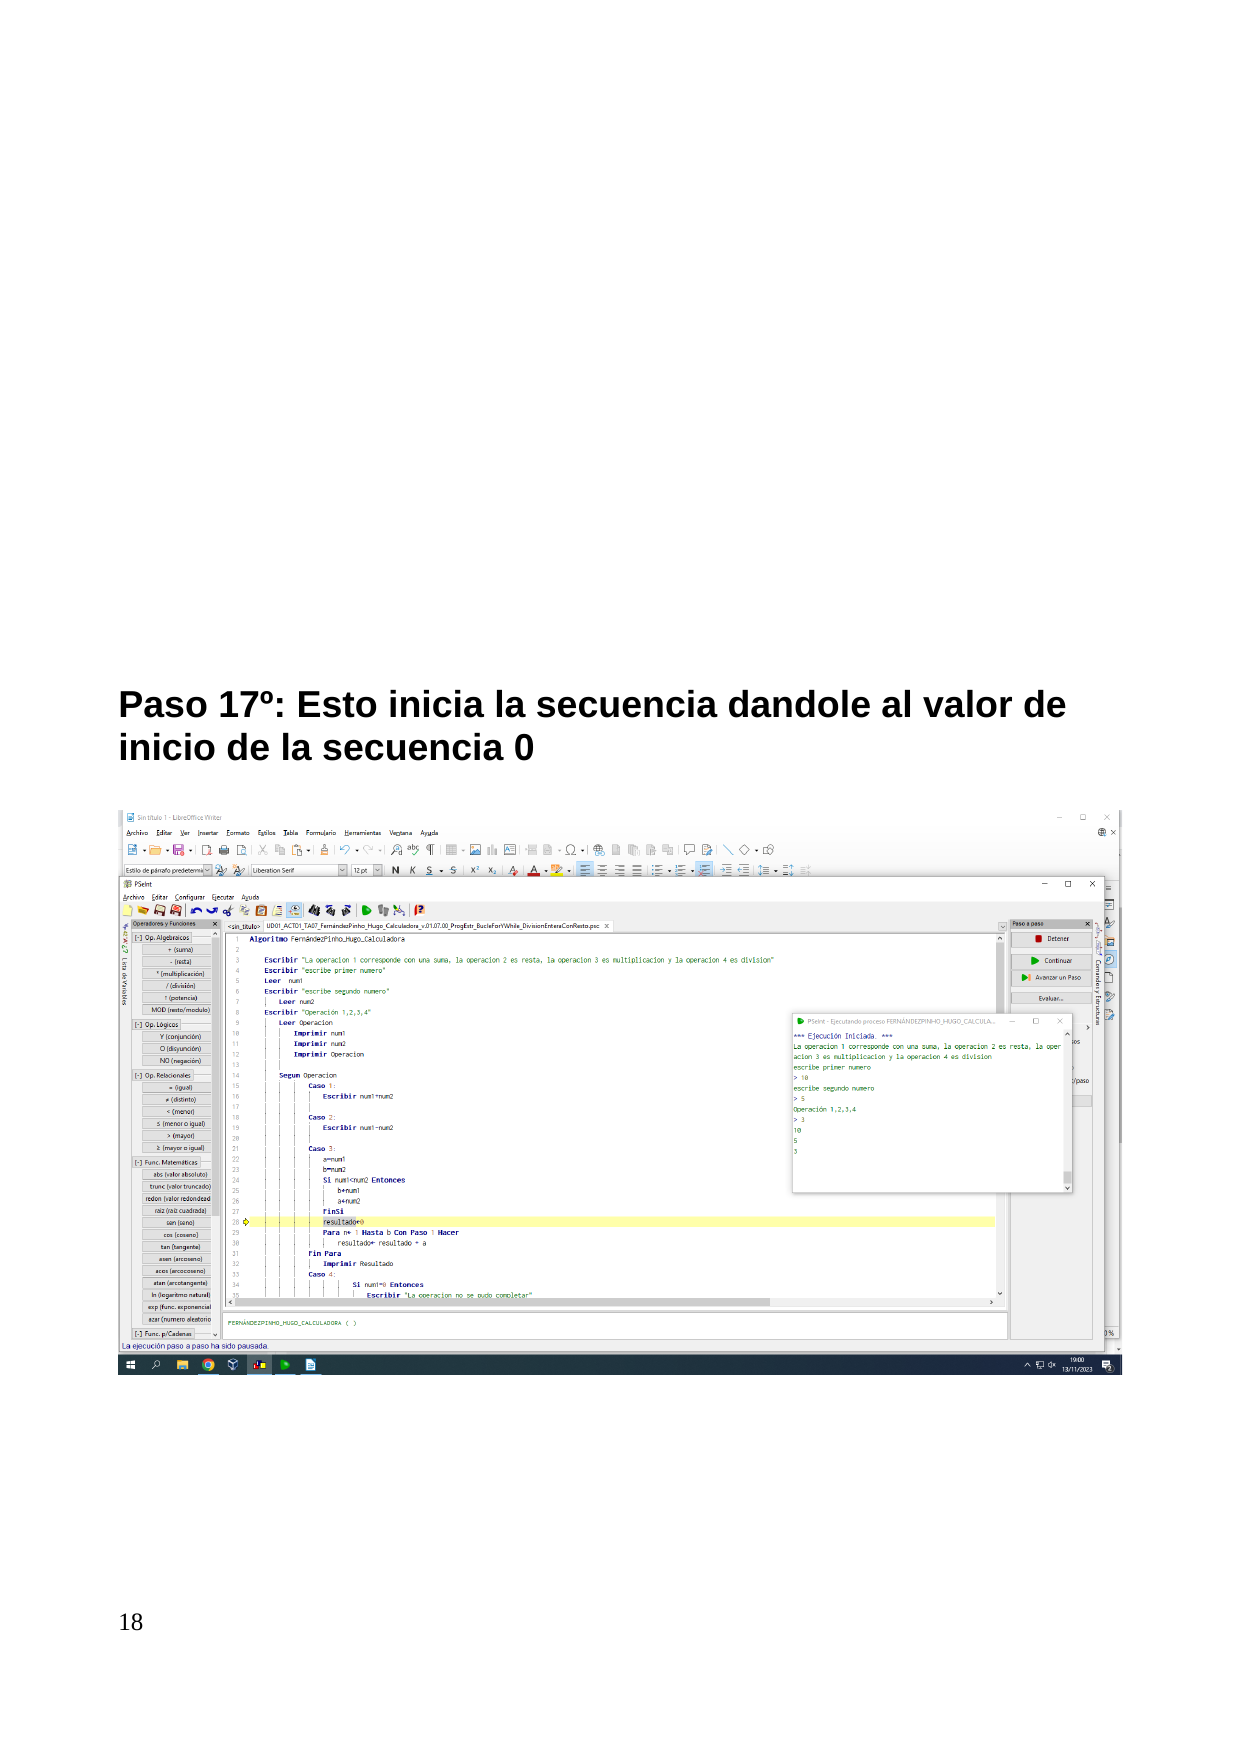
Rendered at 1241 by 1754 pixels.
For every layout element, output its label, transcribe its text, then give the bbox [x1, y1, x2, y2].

subtitle Paso 17º: Esto inicia la secuencia dandole al valor de inicio de la secuencia 0 [118, 682, 1122, 769]
picture [118, 810, 1123, 1375]
